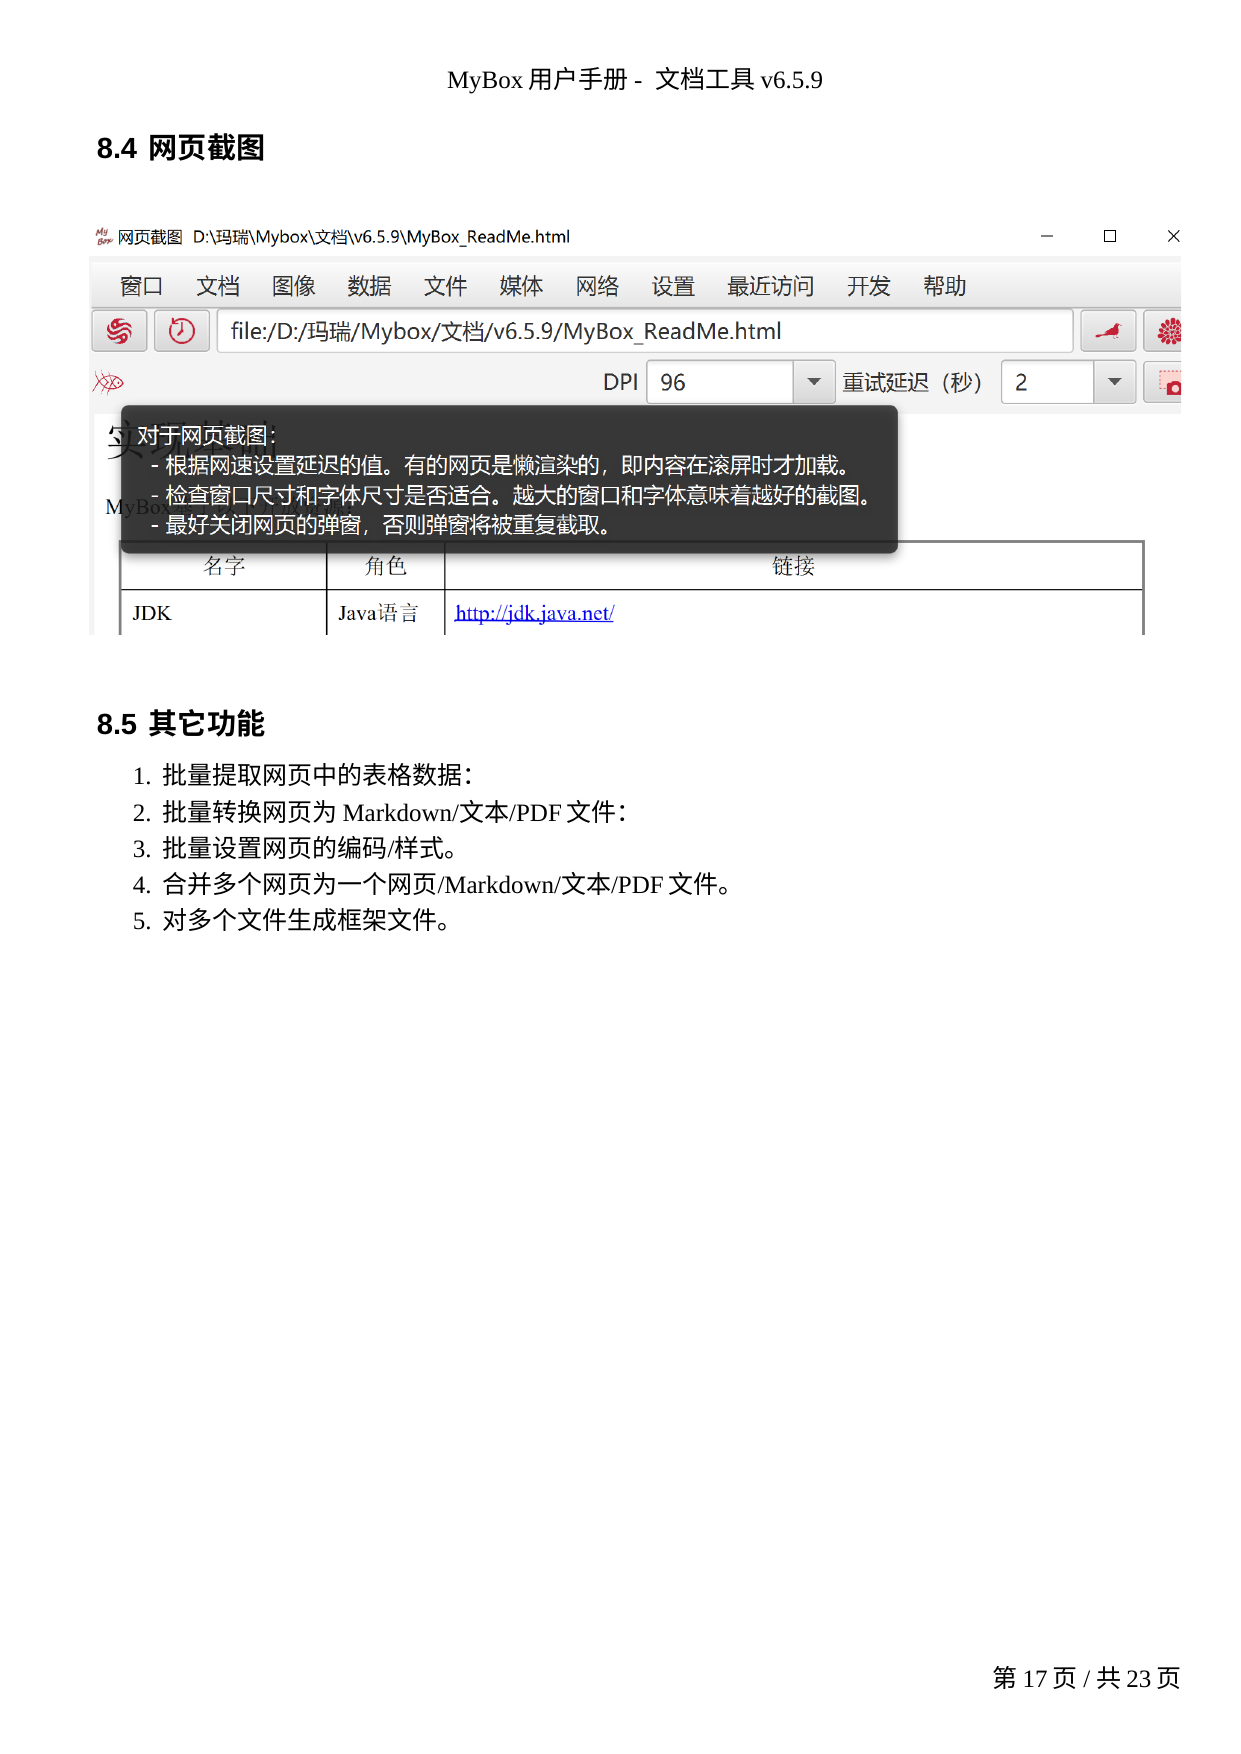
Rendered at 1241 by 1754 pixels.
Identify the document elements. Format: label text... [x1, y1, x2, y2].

list 批量设置网页的编码/样式。 [133, 828, 1181, 864]
subtitle 网页截图 [88, 125, 1181, 167]
list 批量转换网页为Markdown/文本/PDF文件： [133, 792, 1181, 828]
subtitle 其它功能 [88, 701, 1181, 743]
list 对多个文件生成框架文件。 [133, 901, 1181, 937]
picture [88, 220, 1182, 635]
list 批量提取网页中的表格数据： [133, 756, 1181, 792]
list 合并多个网页为一个网页/Markdown/文本/PDF文件。 [133, 864, 1181, 901]
